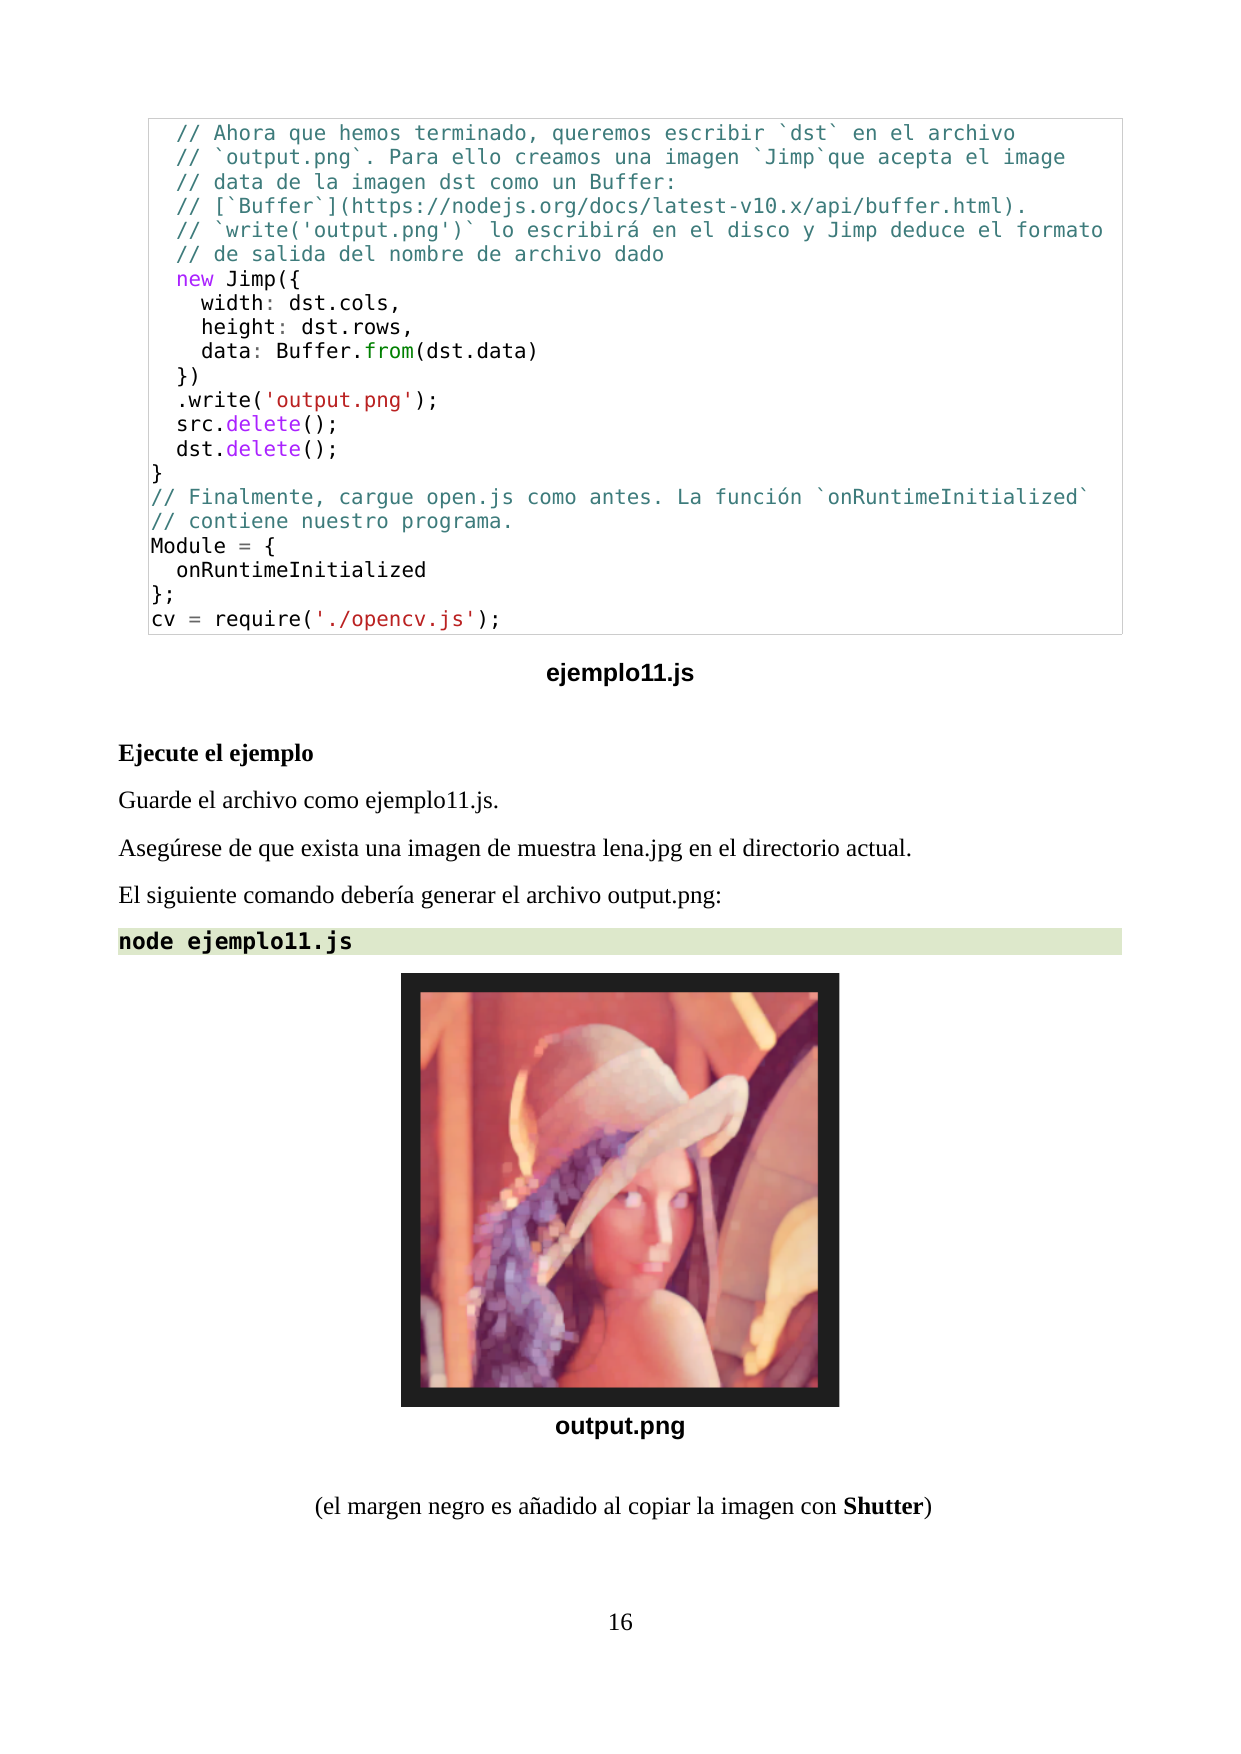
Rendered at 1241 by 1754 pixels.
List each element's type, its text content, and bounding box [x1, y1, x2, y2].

text onRuntimeInitialized [149, 555, 1122, 579]
text // contiene nuestro programa. [149, 506, 1122, 531]
text cv = require('./opencv.js'); [149, 603, 1122, 634]
text output.png [118, 973, 1122, 1440]
text data: Buffer.from(dst.data) [149, 337, 1122, 361]
text .write('output.png'); [149, 385, 1122, 409]
text node ejemplo11.js [118, 928, 1122, 955]
text Guarde el archivo como ejemplo11.js. [118, 785, 1122, 814]
text ejemplo11.js [118, 657, 1122, 686]
text new Jimp({ [149, 264, 1122, 288]
text // `output.png`. Para ello creamos una imagen `Jimp`que acepta el image [149, 142, 1122, 167]
text El siguiente comando debería generar el archivo output.png: [118, 881, 1122, 909]
text // de salida del nombre de archivo dado [149, 239, 1122, 264]
text }; [149, 579, 1122, 603]
text height: dst.rows, [149, 312, 1122, 337]
picture [401, 973, 840, 1407]
text // `write('output.png')` lo escribirá en el disco y Jimp deduce el formato [149, 215, 1122, 239]
text width: dst.cols, [149, 288, 1122, 312]
text // [`Buffer`](https://nodejs.org/docs/latest-v10.x/api/buffer.html). [149, 191, 1122, 215]
text // Ahora que hemos terminado, queremos escribir `dst` en el archivo [149, 119, 1122, 142]
text // Finalmente, cargue open.js como antes. La función `onRuntimeInitialized` [149, 482, 1122, 506]
text Module = { [149, 531, 1122, 555]
text dst.delete(); [149, 434, 1122, 458]
text Asegúrese de que exista una imagen de muestra lena.jpg en el directorio actual. [118, 833, 1122, 862]
text // data de la imagen dst como un Buffer: [149, 167, 1122, 191]
text } [149, 458, 1122, 482]
text }) [149, 361, 1122, 385]
text src.delete(); [149, 409, 1122, 434]
text Ejecute el ejemplo [118, 738, 1122, 767]
text (el margen negro es añadido al copiar la imagen con Shutter) [118, 1491, 1122, 1520]
